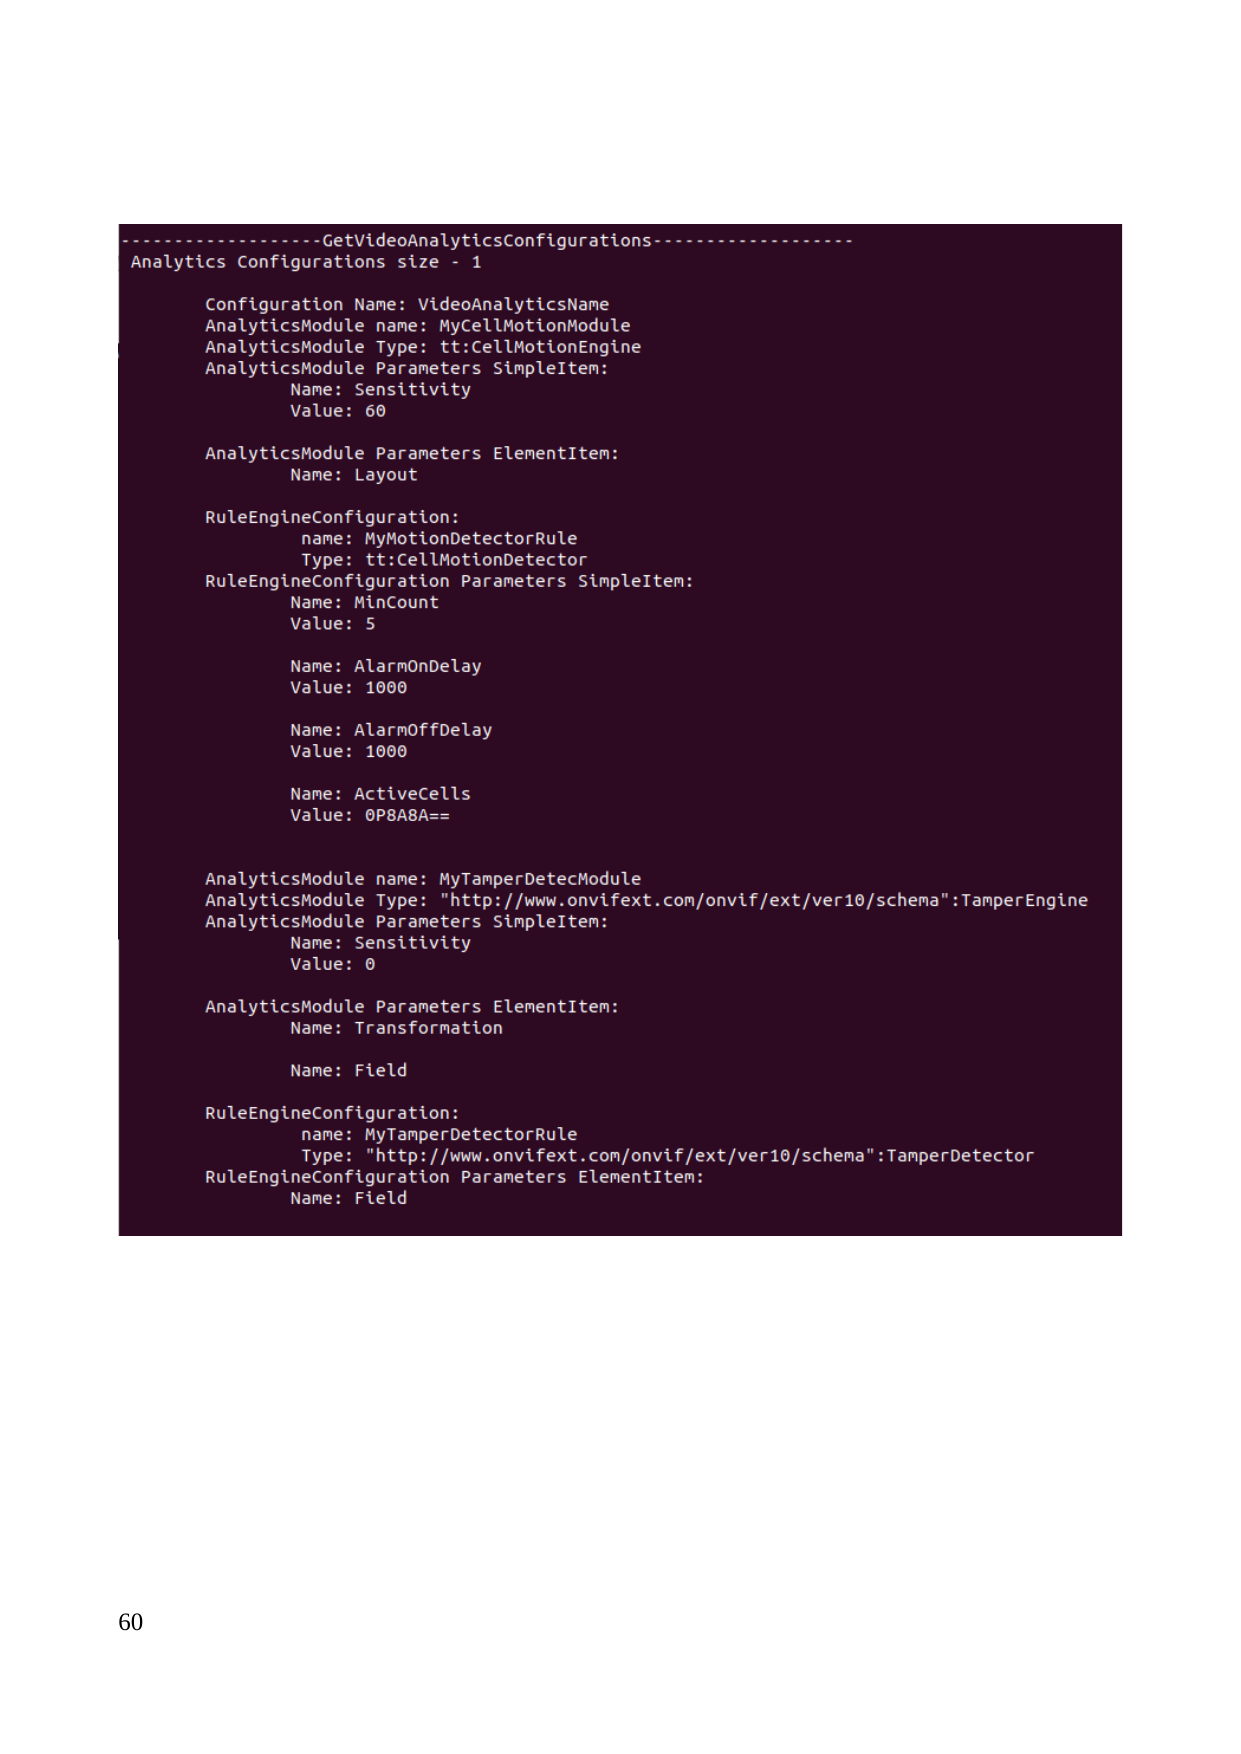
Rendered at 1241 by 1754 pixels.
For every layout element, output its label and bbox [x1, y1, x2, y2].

picture [118, 224, 1123, 1236]
